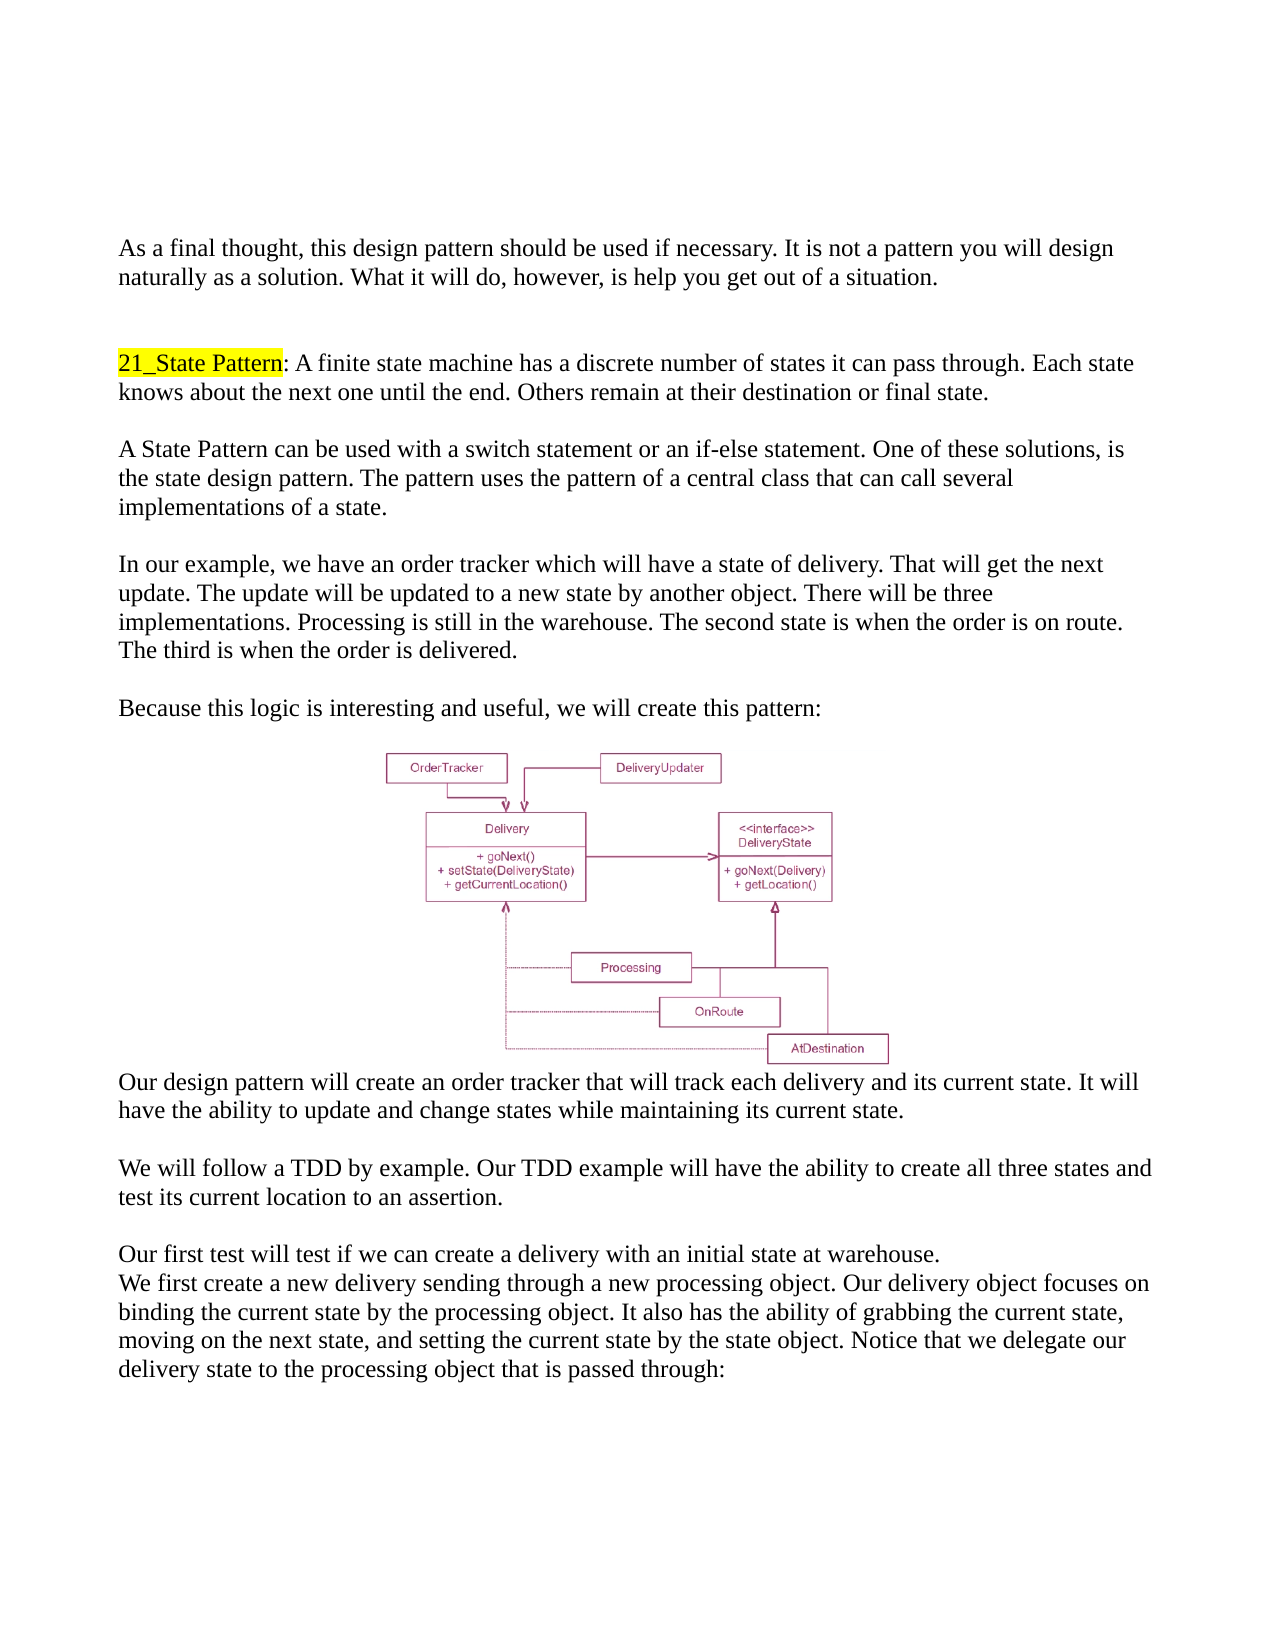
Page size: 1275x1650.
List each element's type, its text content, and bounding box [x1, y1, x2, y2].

text In our example, we have an order tracker which will have a state of delivery. That will get the next update. The update will be updated to a new state by another object. There will be three implementations. Processing is still in the warehouse. The second state is when the order is on route. The third is when the order is delivered. [118, 549, 1157, 664]
text 21_State Pattern: A finite state machine has a discrete number of states it can pass through. Each state knows about the next one until the end. Others remain at their destination or final state. [118, 348, 1157, 406]
text Because this logic is interesting and useful, we will create this pattern: [118, 693, 1157, 722]
text We will follow a TDD by example. Our TDD example will have the ability to create all three states and test its current location to an assertion. [118, 1153, 1157, 1211]
text As a final thought, this design pattern should be used if necessary. It is not a pattern you will design naturally as a solution. What it will do, however, is help you get out of a situation. [118, 233, 1157, 291]
text Our design pattern will create an order tracker that will track each delivery and its current state. It will have the ability to update and change states while maintaining its current state. [118, 1067, 1157, 1124]
text Our first test will test if we can create a delivery with an initial state at warehouse. [118, 1239, 1157, 1268]
picture [385, 750, 890, 1065]
text We first create a new delivery sending through a new processing object. Our delivery object focuses on binding the current state by the processing object. It also has the ability of grabbing the current state, moving on the next state, and setting the current state by the state object. Notice that we delegate our delivery state to the processing object that is passed through: [118, 1268, 1157, 1383]
text A State Pattern can be used with a switch statement or an if-else statement. One of these solutions, is the state design pattern. The pattern uses the pattern of a central class that can call several implementations of a state. [118, 434, 1157, 521]
